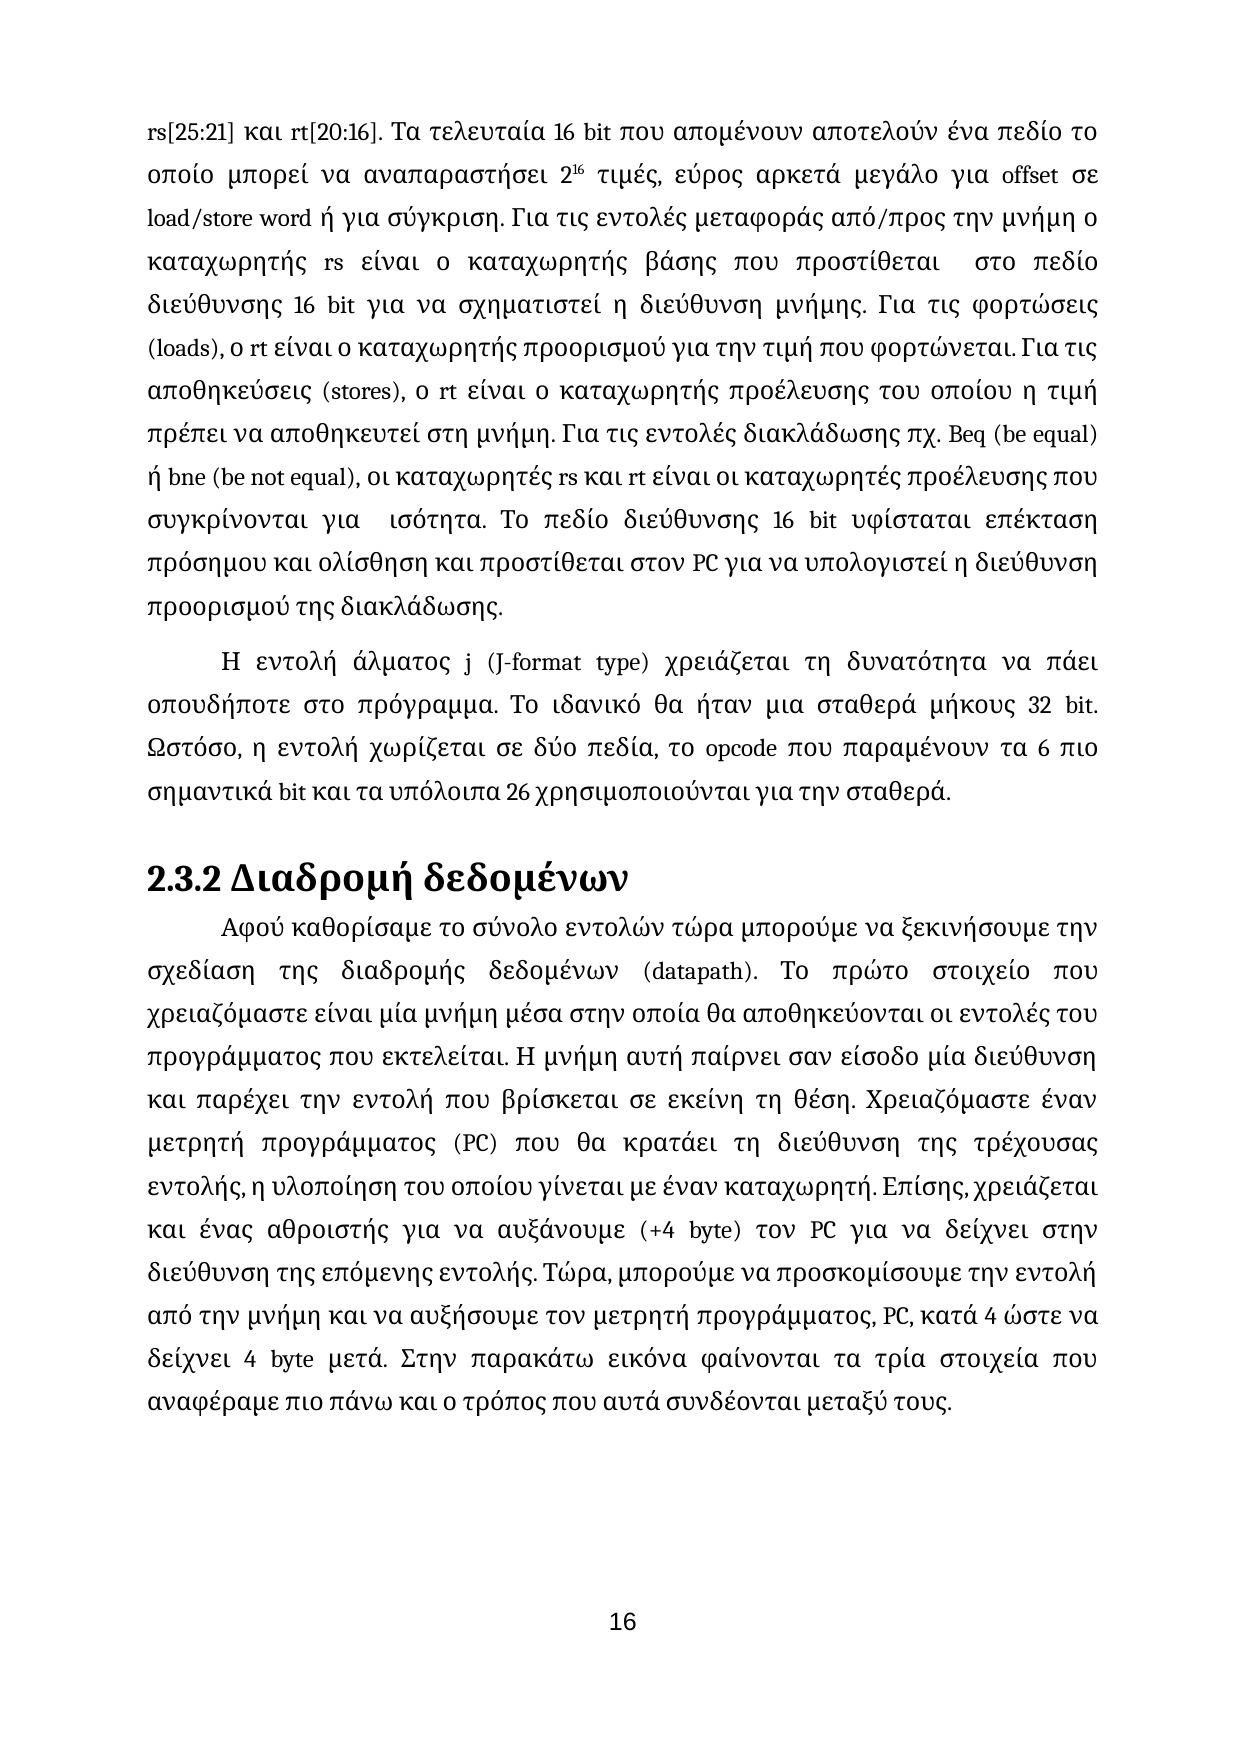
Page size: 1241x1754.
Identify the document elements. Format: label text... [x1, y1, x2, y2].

subtitle 2.3.2 Διαδρομή δεδομένων [147, 858, 1098, 901]
text Η εντολή άλματος j (J-format type) χρειάζεται τη δυνατότητα να πάει οπουδήποτε στο πρόγραμμα. Το ιδανικό θα ήταν μια σταθερά μήκους 32 bit. Ωστόσο, η εντολή χωρίζεται σε δύο πεδία, το opcode που παραμένουν τα 6 πιο σημαντικά bit και τα υπόλοιπα 26 χρησιμοποιούνται για την σταθερά. [147, 648, 1098, 806]
text Αφού καθορίσαμε το σύνολο εντολών τώρα μπορούμε να ξεκινήσουμε την σχεδίαση της διαδρομής δεδομένων (datapath). Το πρώτο στοιχείο που χρειαζόμαστε είναι μία μνήμη μέσα στην οποία θα αποθηκεύονται οι εντολές του προγράμματος που εκτελείται. Η μνήμη αυτή παίρνει σαν είσοδο μία διεύθυνση και παρέχει την εντολή που βρίσκεται σε εκείνη τη θέση. Χρειαζόμαστε έναν μετρητή προγράμματος (PC) που θα κρατάει τη διεύθυνση της τρέχουσας εντολής, η υλοποίηση του οποίου γίνεται με έναν καταχωρητή. Επίσης, χρειάζεται και ένας αθροιστής για να αυξάνουμε (+4 byte) τον PC για να δείχνει στην διεύθυνση της επόμενης εντολής. Τώρα, μπορούμε να προσκομίσουμε την εντολή από την μνήμη και να αυξήσουμε τον μετρητή προγράμματος, PC, κατά 4 ώστε να δείχνει 4 byte μετά. Στην παρακάτω εικόνα φαίνονται τα τρία στοιχεία που αναφέραμε πιο πάνω και ο τρόπος που αυτά συνδέονται μεταξύ τους. [147, 914, 1098, 1417]
text rs[25:21] και rt[20:16]. Τα τελευταία 16 bit που απομένουν αποτελούν ένα πεδίο το οποίο μπορεί να αναπαραστήσει 216 τιμές, εύρος αρκετά μεγάλο για offset σε load/store word ή για σύγκριση. Για τις εντολές μεταφοράς από/προς την μνήμη ο καταχωρητής rs είναι ο καταχωρητής βάσης που προστίθεται στο πεδίο διεύθυνσης 16 bit για να σχηματιστεί η διεύθυνση μνήμης. Για τις φορτώσεις (loads), ο rt είναι ο καταχωρητής προορισμού για την τιμή που φορτώνεται. Για τις αποθηκεύσεις (stores), ο rt είναι ο καταχωρητής προέλευσης του οποίου η τιμή πρέπει να αποθηκευτεί στη μνήμη. Για τις εντολές διακλάδωσης πχ. Beq (be equal) ή bne (be not equal), οι καταχωρητές rs και rt είναι οι καταχωρητές προέλευσης που συγκρίνονται για ισότητα. Το πεδίο διεύθυνσης 16 bit υφίσταται επέκταση πρόσημου και ολίσθηση και προστίθεται στον PC για να υπολογιστεί η διεύθυνση προορισμού της διακλάδωσης. [147, 118, 1098, 621]
